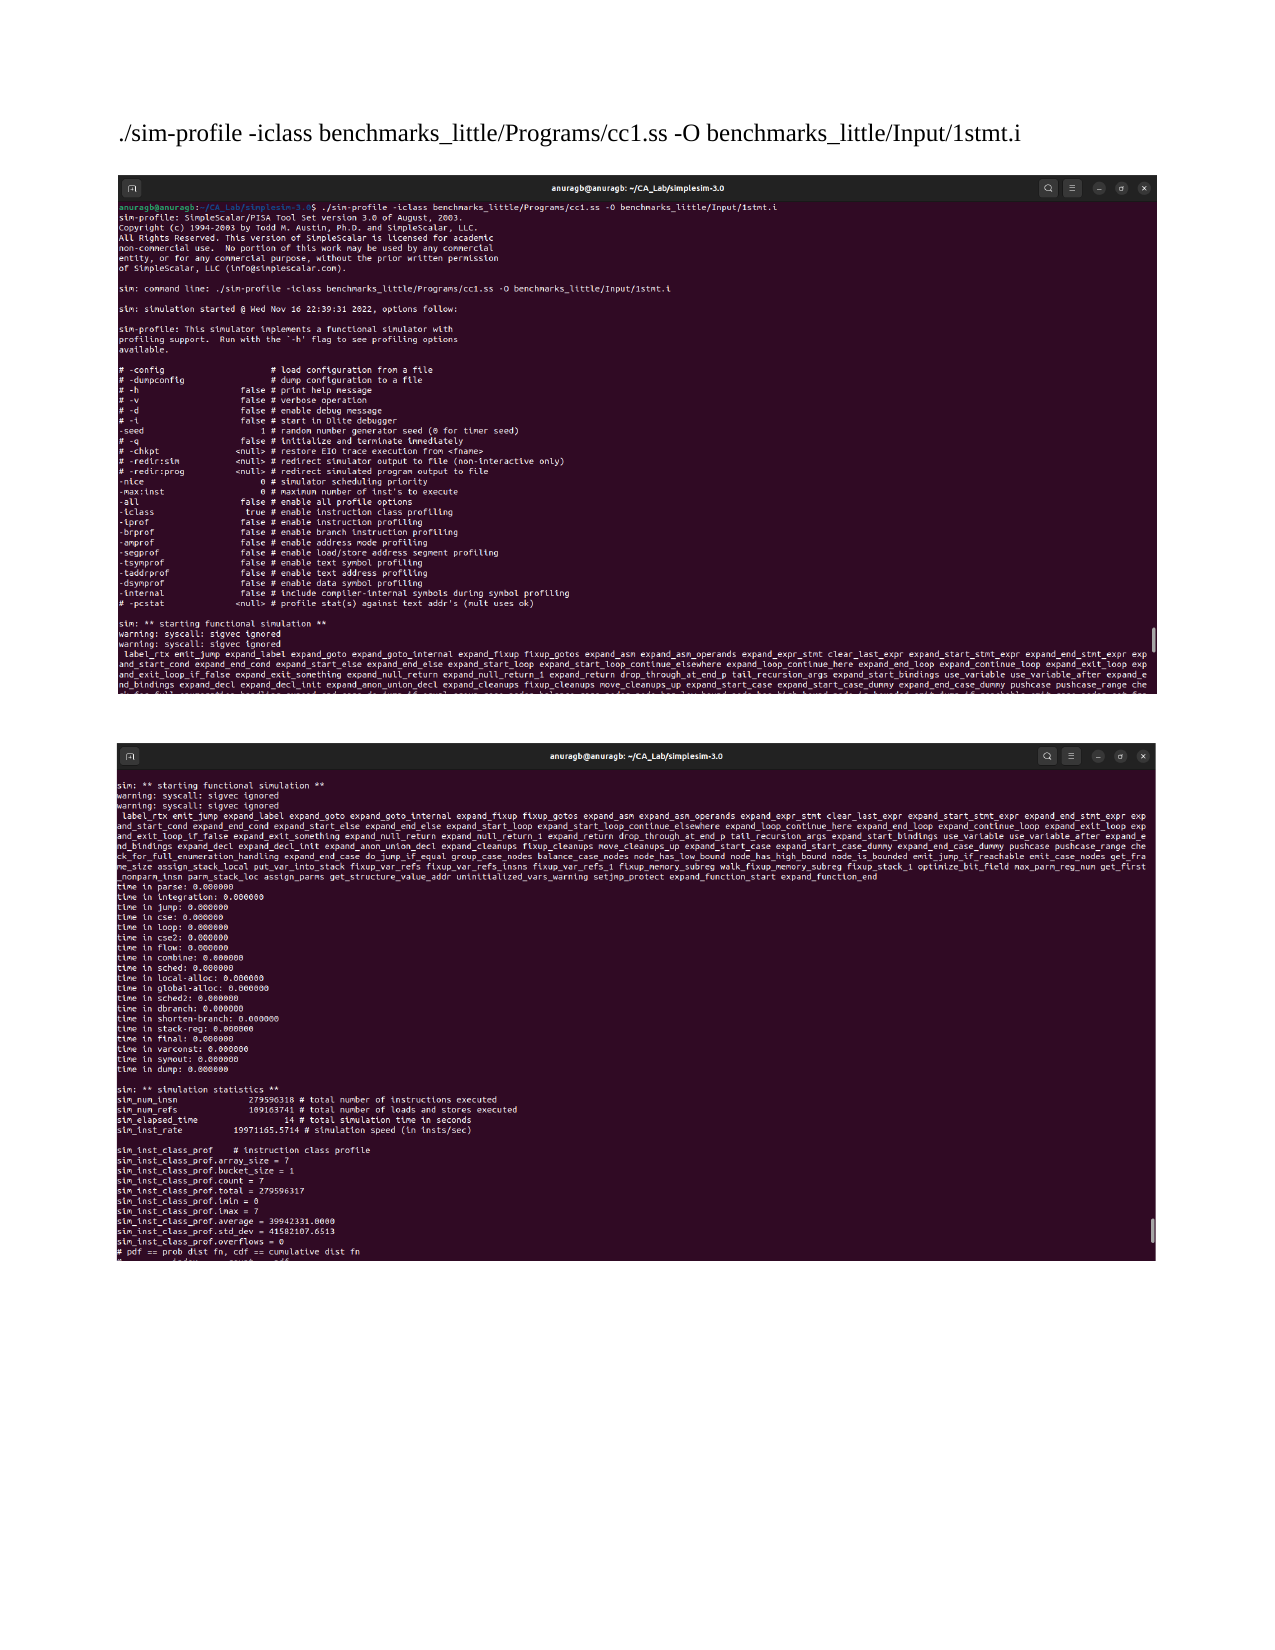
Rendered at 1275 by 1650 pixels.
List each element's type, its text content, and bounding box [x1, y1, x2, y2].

picture [116, 743, 1156, 1261]
picture [118, 175, 1157, 694]
text ./sim-profile -iclass benchmarks_little/Programs/cc1.ss -O benchmarks_little/Input/1stmt.i [118, 118, 1157, 147]
